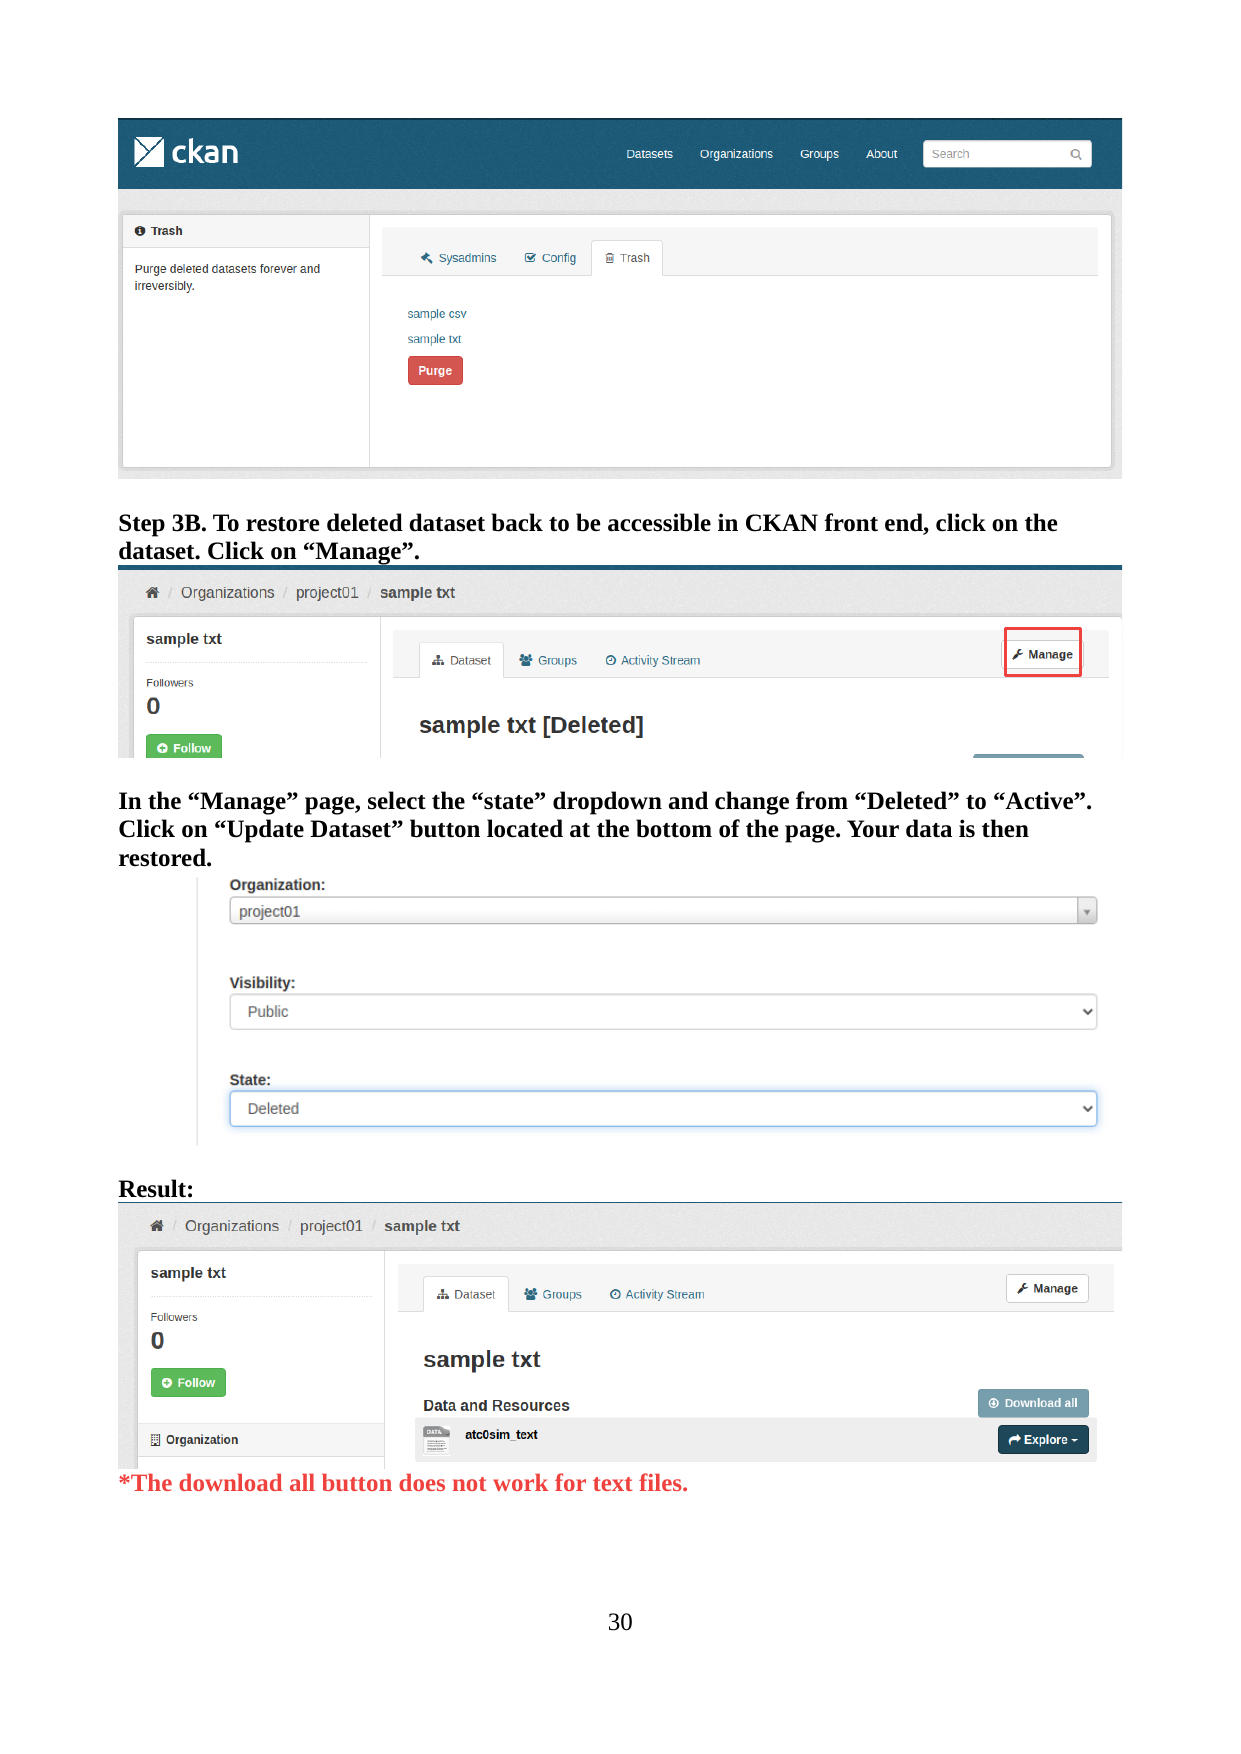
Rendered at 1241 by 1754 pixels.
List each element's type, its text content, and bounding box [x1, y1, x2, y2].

text Result: [118, 1174, 1122, 1202]
picture [118, 118, 1123, 479]
picture [118, 877, 1123, 1146]
text In the “Manage” page, select the “state” dropdown and change from “Deleted” to “Active”. Click on “Update Dataset” button located at the bottom of the page. Your data is then restored. [118, 786, 1122, 872]
picture [118, 1202, 1123, 1469]
picture [118, 565, 1123, 758]
text Step 3B. To restore deleted dataset back to be accessible in CKAN front end, click on the dataset. Click on “Manage”. [118, 508, 1122, 565]
text *The download all button does not work for text files. [118, 1469, 1122, 1497]
